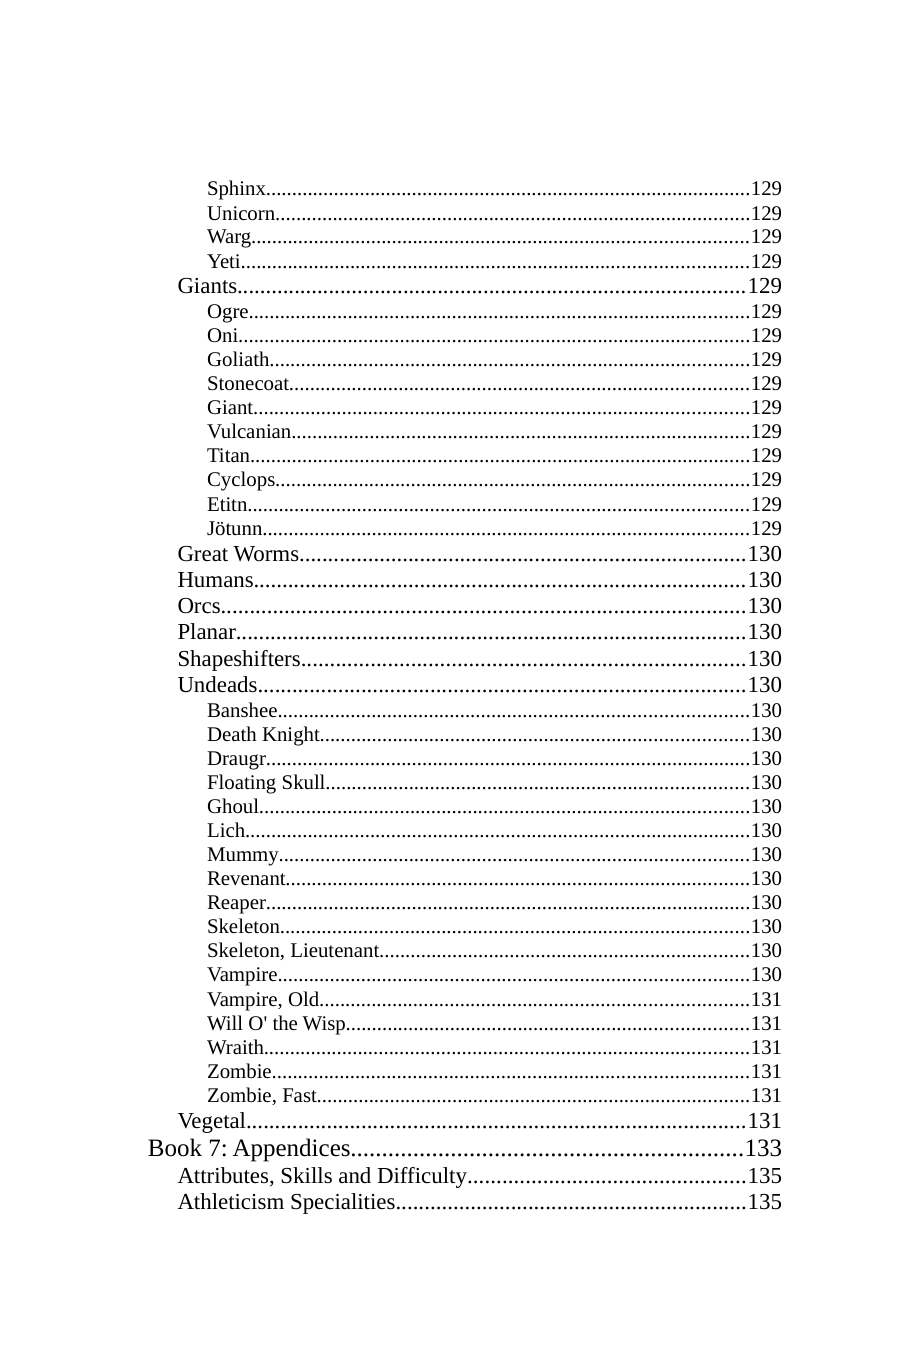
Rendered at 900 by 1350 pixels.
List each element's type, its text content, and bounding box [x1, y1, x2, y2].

text Goliath 129 [207, 347, 782, 371]
text Vulcanian 129 [207, 419, 782, 443]
text Giants 129 [177, 273, 782, 299]
text Ogre 129 [207, 299, 782, 323]
text Cyclops 129 [207, 467, 782, 491]
text Vampire, Old 131 [207, 986, 782, 1011]
text Unicorn 129 [207, 200, 782, 224]
text Sphinx 129 [207, 176, 782, 200]
text Vegetal 131 [177, 1107, 782, 1133]
text Yeti 129 [207, 248, 782, 273]
text Zombie 131 [207, 1059, 782, 1083]
text Athleticism Specialities 135 [177, 1188, 782, 1214]
text Planar 130 [177, 619, 782, 645]
text Lich 130 [207, 818, 782, 842]
text Will O' the Wisp 131 [207, 1011, 782, 1034]
text Etitn 129 [207, 491, 782, 516]
text Humans 130 [177, 566, 782, 592]
text Great Worms 130 [177, 539, 782, 566]
text Floating Skull 130 [207, 770, 782, 794]
text Stonecoat 129 [207, 371, 782, 395]
text Revenant 130 [207, 866, 782, 890]
text Death Knight 130 [207, 722, 782, 746]
text Attributes, Skills and Difficulty 135 [177, 1162, 782, 1188]
text Titan 129 [207, 443, 782, 467]
text Mummy 130 [207, 842, 782, 866]
text Orcs 130 [177, 592, 782, 619]
text Vampire 130 [207, 962, 782, 986]
text Warg 129 [207, 224, 782, 248]
text Reaper 130 [207, 890, 782, 914]
text Oni 129 [207, 323, 782, 347]
text Draugr 130 [207, 746, 782, 770]
text Giant 129 [207, 395, 782, 419]
text Zombie, Fast 131 [207, 1083, 782, 1107]
text Book 7: Appendices 133 [148, 1133, 782, 1162]
text Shapeshifters 130 [177, 645, 782, 671]
text Skeleton, Lieutenant 130 [207, 938, 782, 962]
text Undeads 130 [177, 671, 782, 698]
text Wraith 131 [207, 1034, 782, 1059]
text Skeleton 130 [207, 914, 782, 938]
text Jötunn 129 [207, 516, 782, 539]
text Banshee 130 [207, 698, 782, 722]
text Ghoul 130 [207, 794, 782, 818]
